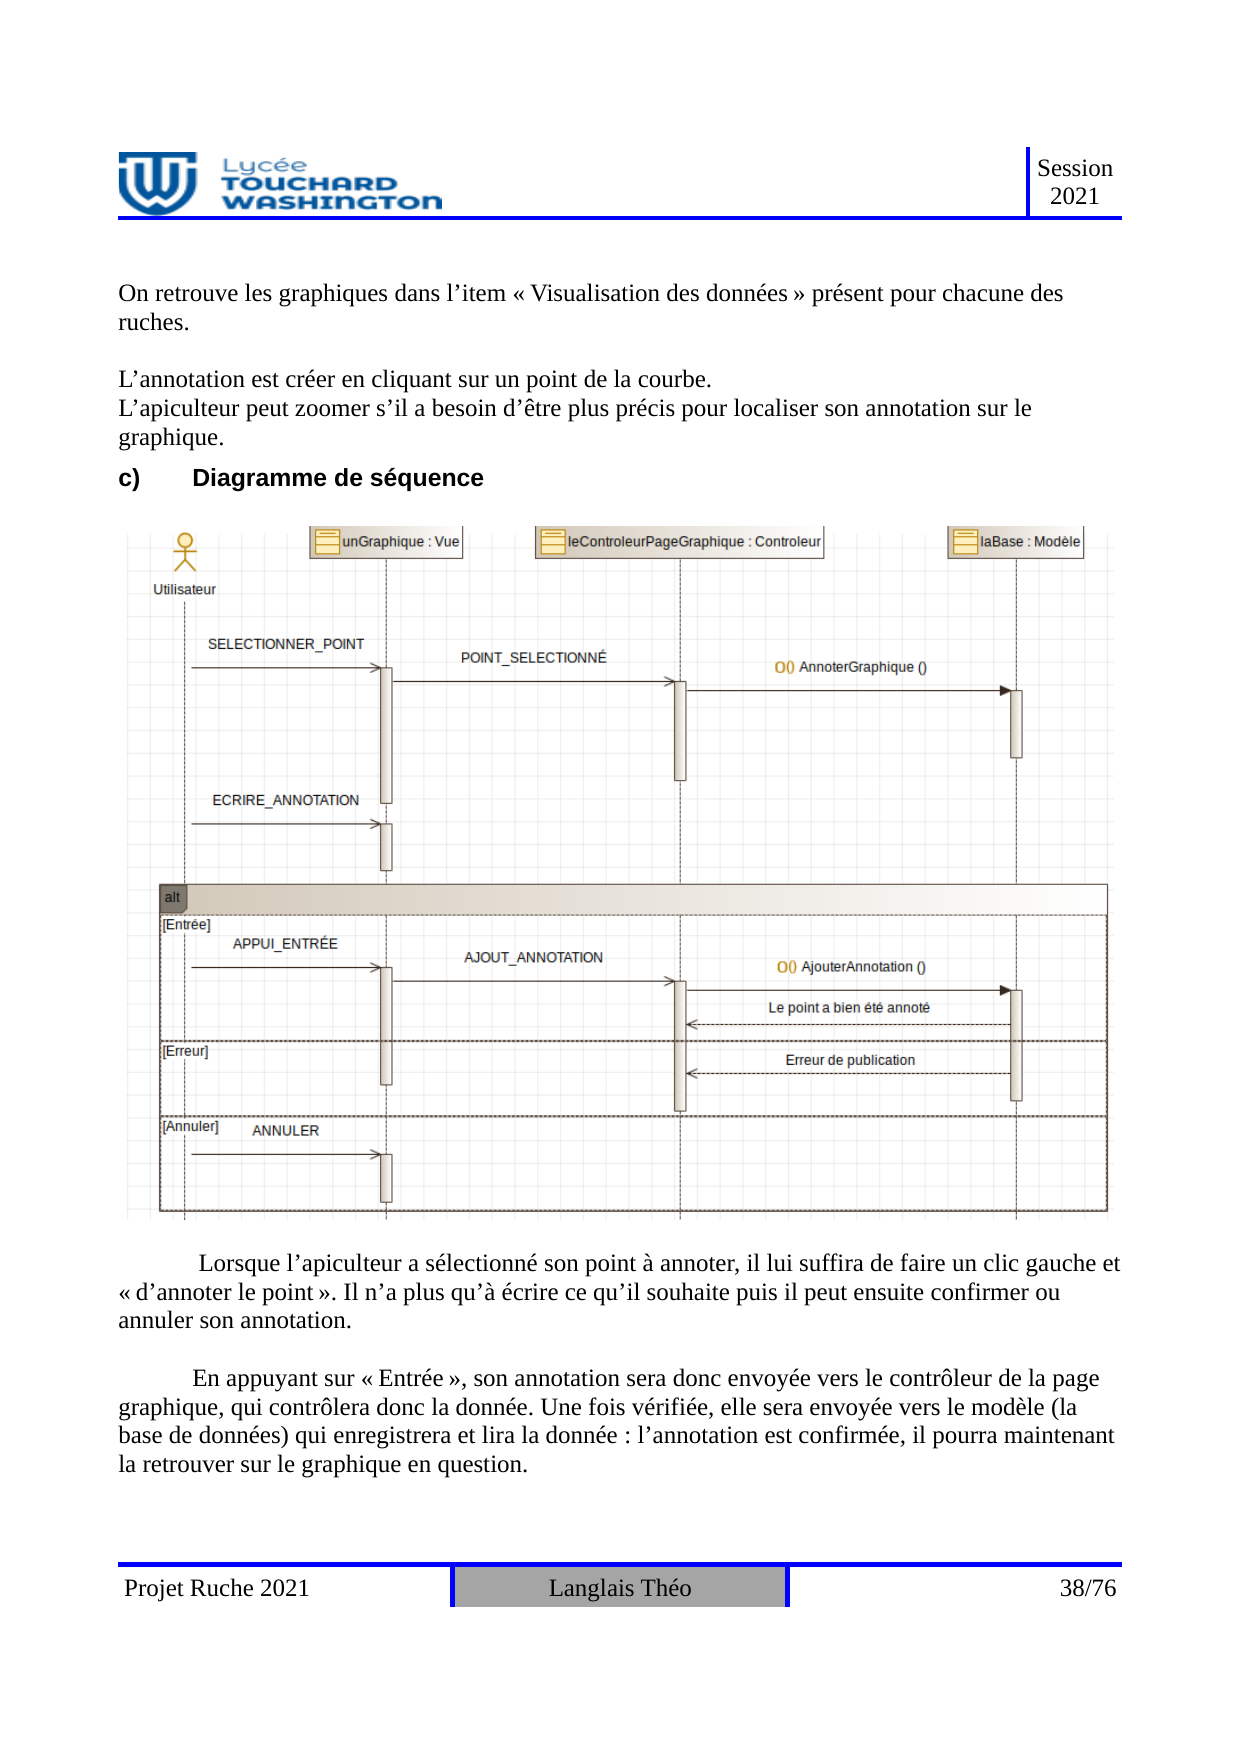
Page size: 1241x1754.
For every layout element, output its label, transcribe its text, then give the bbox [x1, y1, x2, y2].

text En appuyant sur « Entrée », son annotation sera donc envoyée vers le contrôleur de la page graphique, qui contrôlera donc la donnée. Une fois vérifiée, elle sera envoyée vers le modèle (la base de données) qui enregistrera et lira la donnée : l’annotation est confirmée, il pourra maintenant la retrouver sur le graphique en question. [118, 1363, 1122, 1478]
text Lorsque l’apiculteur a sélectionné son point à annoter, il lui suffira de faire un clic gauche et « d’annoter le point ». Il n’a plus qu’à écrire ce qu’il souhaite puis il peut ensuite confirmer ou annuler son annotation. [118, 1248, 1122, 1334]
text L’annotation est créer en cliquant sur un point de la courbe. [118, 364, 1122, 393]
picture [118, 152, 442, 216]
picture [126, 526, 1114, 1220]
subtitle Diagramme de séquence [118, 463, 1122, 491]
text On retrouve les graphiques dans l’item « Visualisation des données » présent pour chacune des ruches. [118, 278, 1122, 335]
text L’apiculteur peut zoomer s’il a besoin d’être plus précis pour localiser son annotation sur le graphique. [118, 393, 1122, 450]
